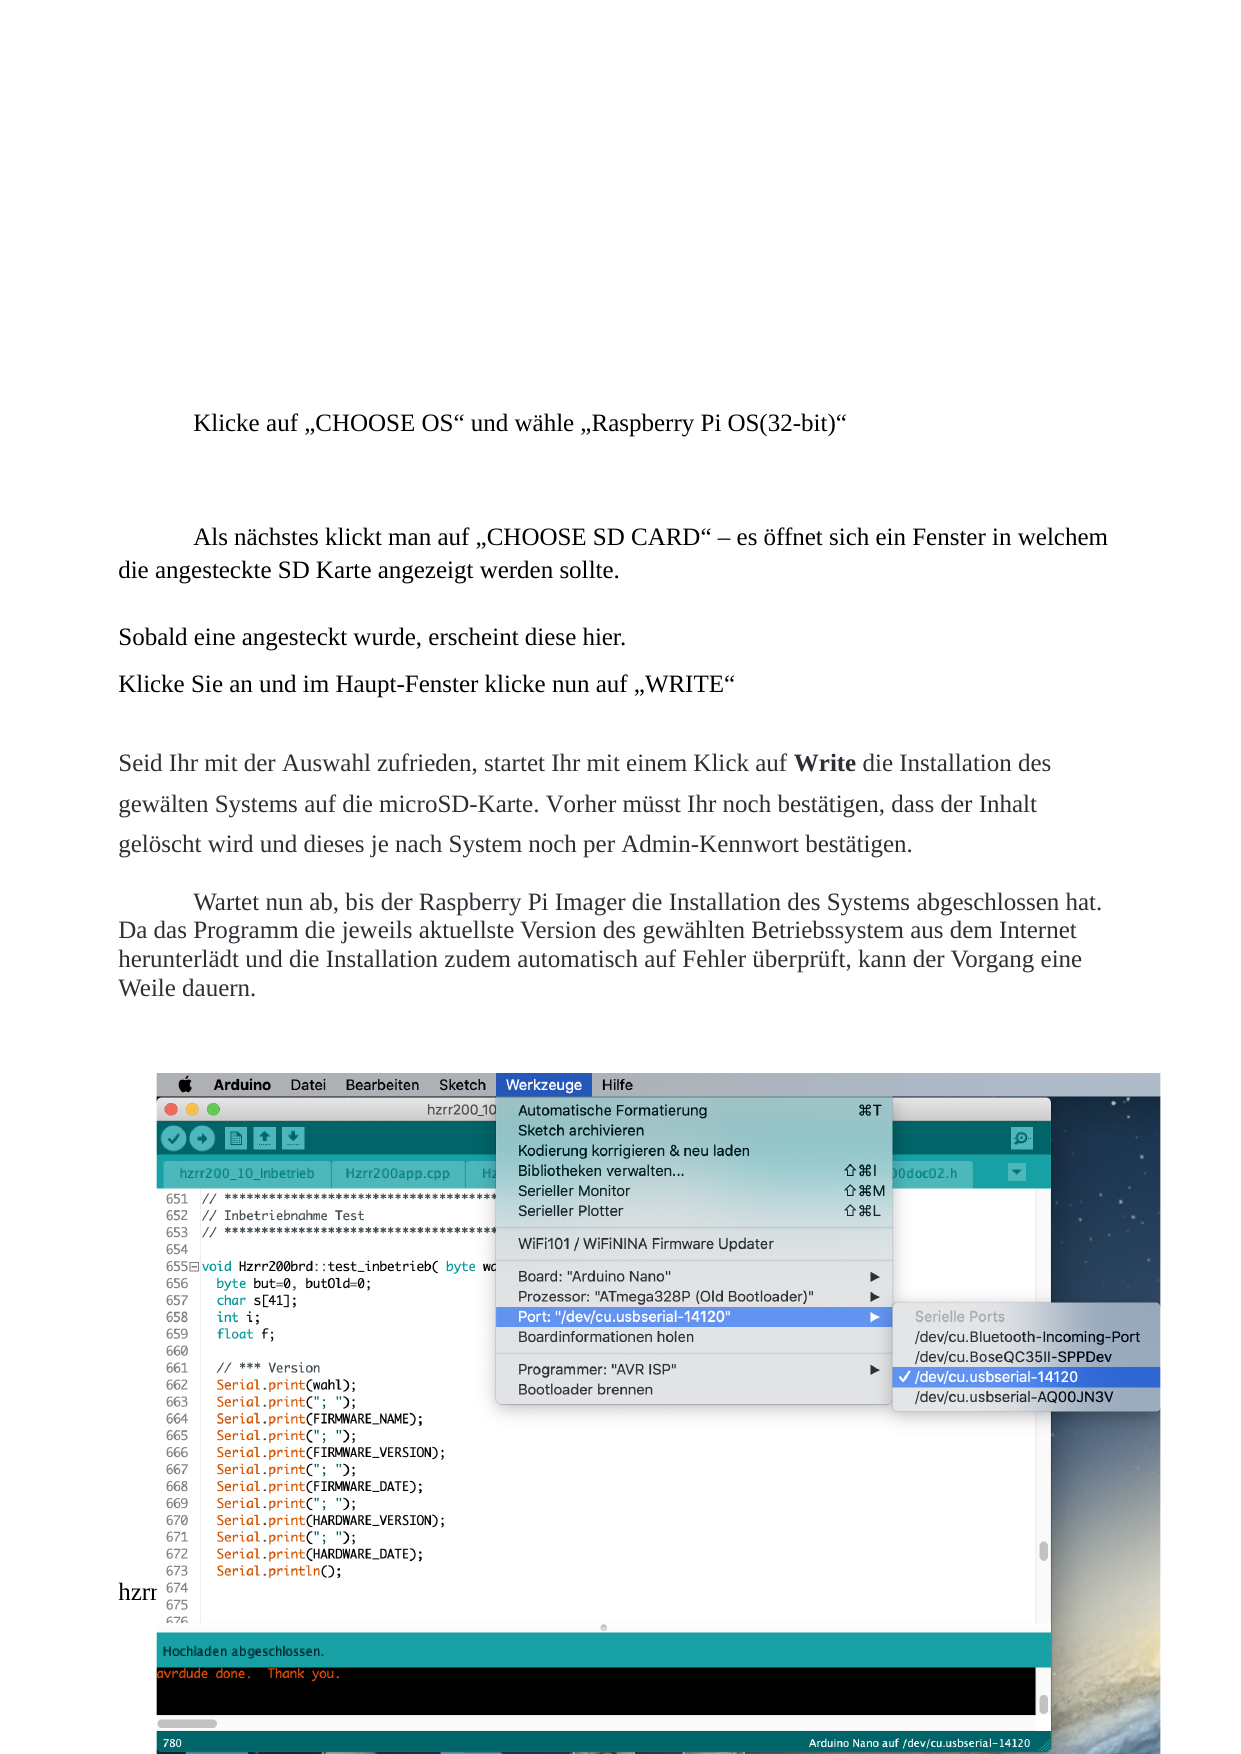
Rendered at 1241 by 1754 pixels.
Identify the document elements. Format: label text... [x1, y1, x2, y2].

text Sobald eine angesteckt wurde, erscheint diese hier. [118, 622, 1122, 651]
text Klicke Sie an und im Haupt-Fenster klicke nun auf „WRITE“ [118, 669, 1122, 698]
text Seid Ihr mit der Auswahl zufrieden, startet Ihr mit einem Klick auf Write die Installation des gewälten Systems auf die microSD-Karte. Vorher müsst Ihr noch bestätigen, dass der Inhalt gelöscht wird und dieses je nach System noch per Admin-Kennwort bestätigen. [118, 736, 1122, 858]
text Wartet nun ab, bis der Raspberry Pi Imager die Installation des Systems abgeschlossen hat. Da das Programm die jeweils aktuellste Version des gewählten Betriebssystem aus dem Internet herunterlädt und die Installation zudem automatisch auf Fehler überprüft, kann der Vorgang eine Weile dauern. [118, 887, 1122, 1002]
text Als nächstes klickt man auf „CHOOSE SD CARD“ – es öffnet sich ein Fenster in welchem die angesteckte SD Karte angezeigt werden sollte. [118, 522, 1122, 584]
text Klicke auf „CHOOSE OS“ und wähle „Raspberry Pi OS(32-bit)“ [118, 408, 1122, 437]
